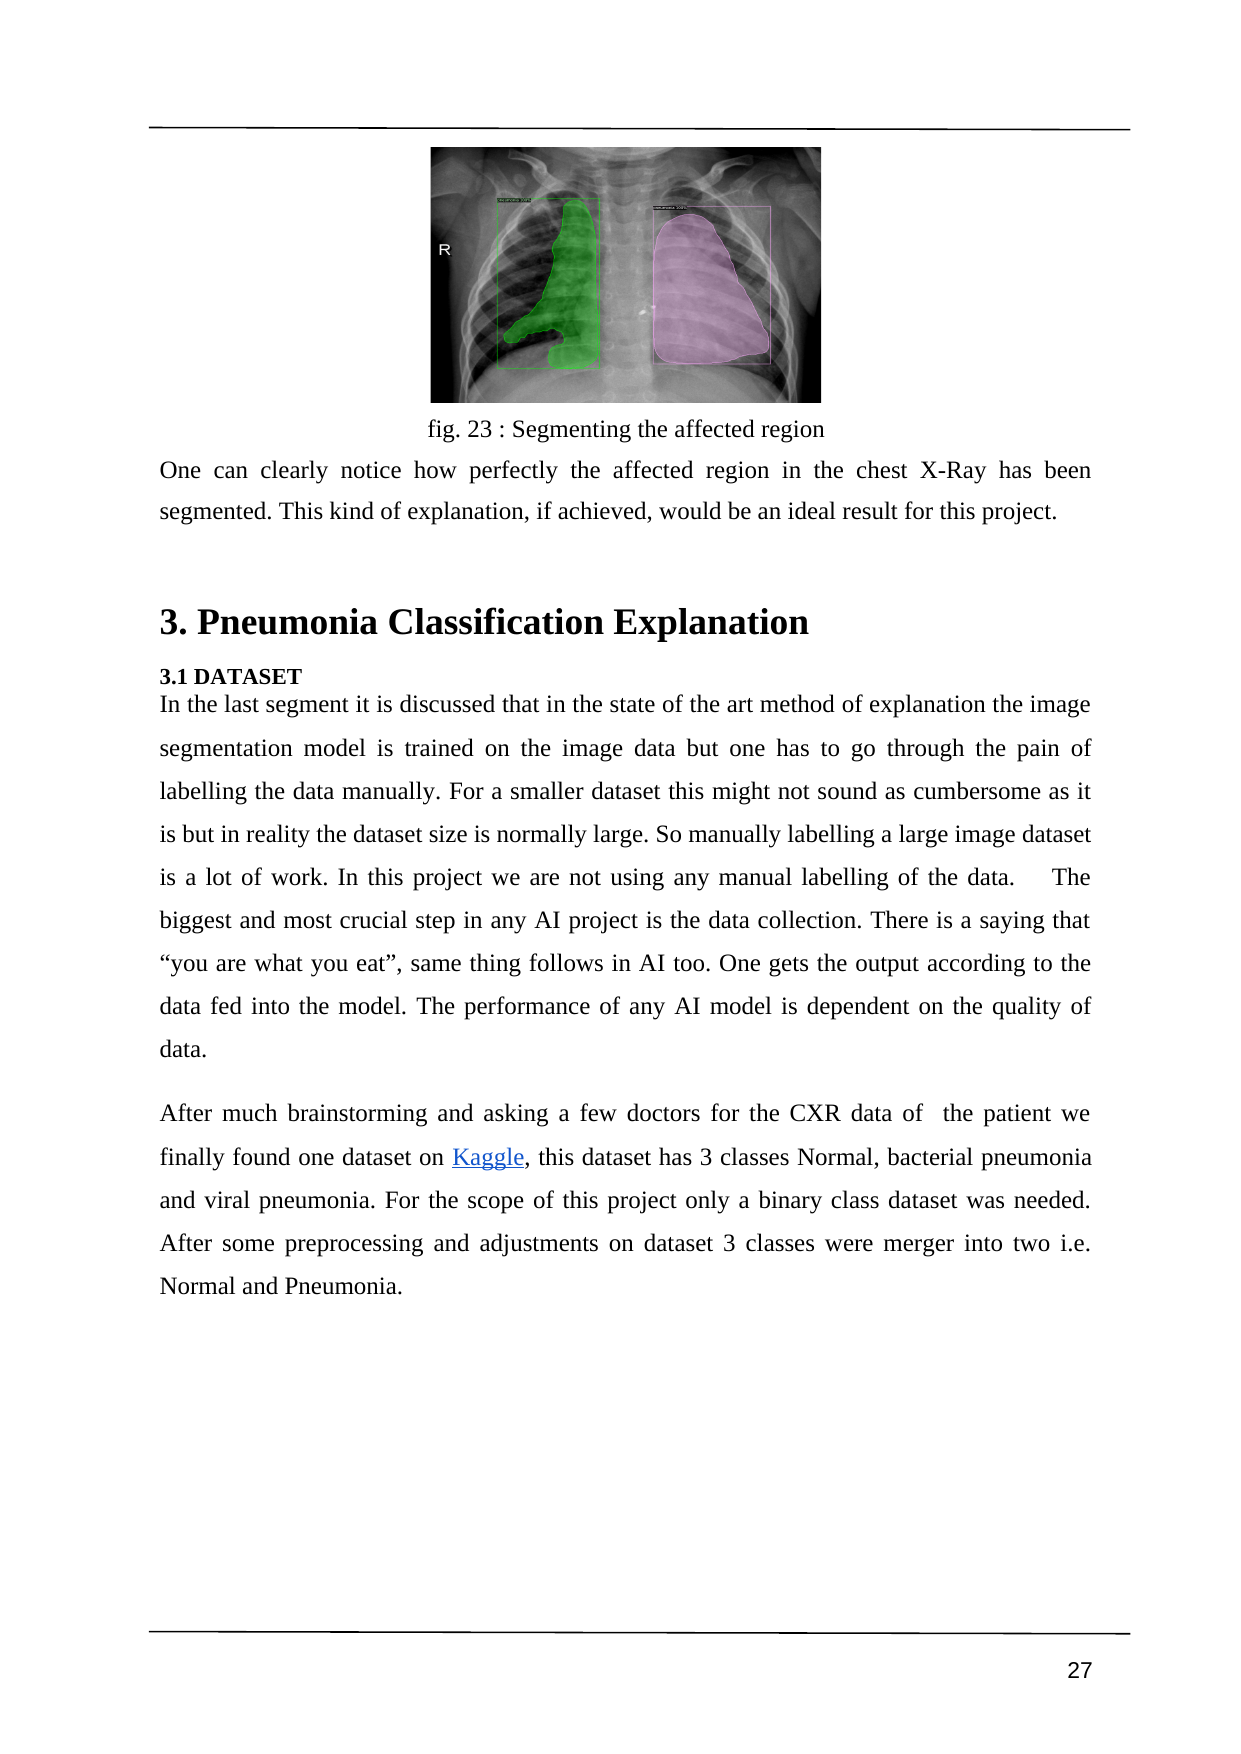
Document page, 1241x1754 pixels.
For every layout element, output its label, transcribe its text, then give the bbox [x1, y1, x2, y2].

text In the last segment it is discussed that in the state of the art method of explanation the image segmentation model is trained on the image data but one has to go through the pain of labelling the data manually. For a smaller dataset this might not sound as cumbersome as it is but in reality the dataset size is normally large. So manually labelling a large image dataset is a lot of work. In this project we are not using any manual labelling of the data. The biggest and most crucial step in any AI project is the data collection. There is a saying that “you are what you eat”, same thing follows in AI too. One gets the output according to the data fed into the model. The performance of any AI model is dependent on the quality of data. [159, 689, 1092, 1063]
picture [430, 147, 822, 403]
text One can clearly notice how perfectly the affected region in the chest X-Ray has been segmented. This kind of explanation, if achieved, would be an ideal result for this project. [159, 455, 1092, 524]
text fig. 23 : Segmenting the affected region [159, 414, 1092, 442]
subtitle 3.1 DATASET [159, 663, 1092, 689]
subtitle 3. Pneumonia Classification Explanation [159, 599, 1092, 642]
text After much brainstorming and asking a few doctors for the CXR data of the patient we finally found one dataset on Kaggle, this dataset has 3 classes Normal, bacterial pneumonia and viral pneumonia. For the scope of this project only a binary class dataset was needed. After some preprocessing and adjustments on dataset 3 classes were merger into two i.e. Normal and Pneumonia. [159, 1098, 1092, 1300]
